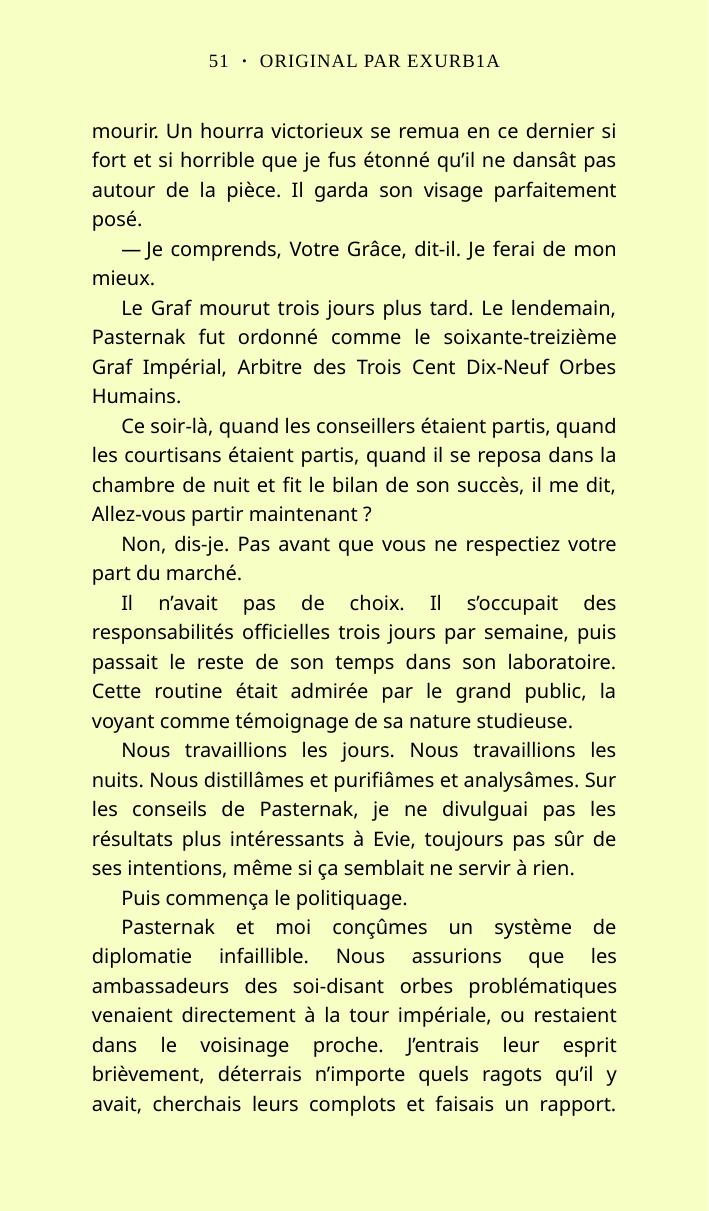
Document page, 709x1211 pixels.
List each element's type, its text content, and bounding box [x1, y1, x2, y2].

text Ce soir-là, quand les conseillers étaient partis, quand les courtisans étaient partis, quand il se reposa dans la chambre de nuit et fit le bilan de son succès, il me dit, Allez-vous partir maintenant ? [92, 410, 617, 528]
text Nous travaillions les jours. Nous travaillions les nuits. Nous distillâmes et purifiâmes et analysâmes. Sur les conseils de Pasternak, je ne divulguai pas les résultats plus intéressants à Evie, toujours pas sûr de ses intentions, même si ça semblait ne servir à rien. [92, 734, 617, 881]
text Puis commença le politiquage. [92, 881, 617, 911]
text Il n’avait pas de choix. Il s’occupait des responsabilités officielles trois jours par semaine, puis passait le reste de son temps dans son laboratoire. Cette routine était admirée par le grand public, la voyant comme témoignage de sa nature studieuse. [92, 587, 617, 734]
text Pasternak et moi conçûmes un système de diplomatie infaillible. Nous assurions que les ambassadeurs des soi-disant orbes problématiques venaient directement à la tour impériale, ou restaient dans le voisinage proche. J’entrais leur esprit brièvement, déterrais n’importe quels ragots qu’il y avait, cherchais leurs complots et faisais un rapport. [92, 911, 617, 1117]
text mourir. Un hourra victorieux se remua en ce dernier si fort et si horrible que je fus étonné qu’il ne dansât pas autour de la pièce. Il garda son visage parfaitement posé. [92, 115, 617, 233]
text Le Graf mourut trois jours plus tard. Le lendemain, Pasternak fut ordonné comme le soixante-treizième Graf Impérial, Arbitre des Trois Cent Dix-Neuf Orbes Humains. [92, 292, 617, 410]
text — Je comprends, Votre Grâce, dit-il. Je ferai de mon mieux. [92, 233, 617, 292]
text Non, dis-je. Pas avant que vous ne respectiez votre part du marché. [92, 528, 617, 587]
